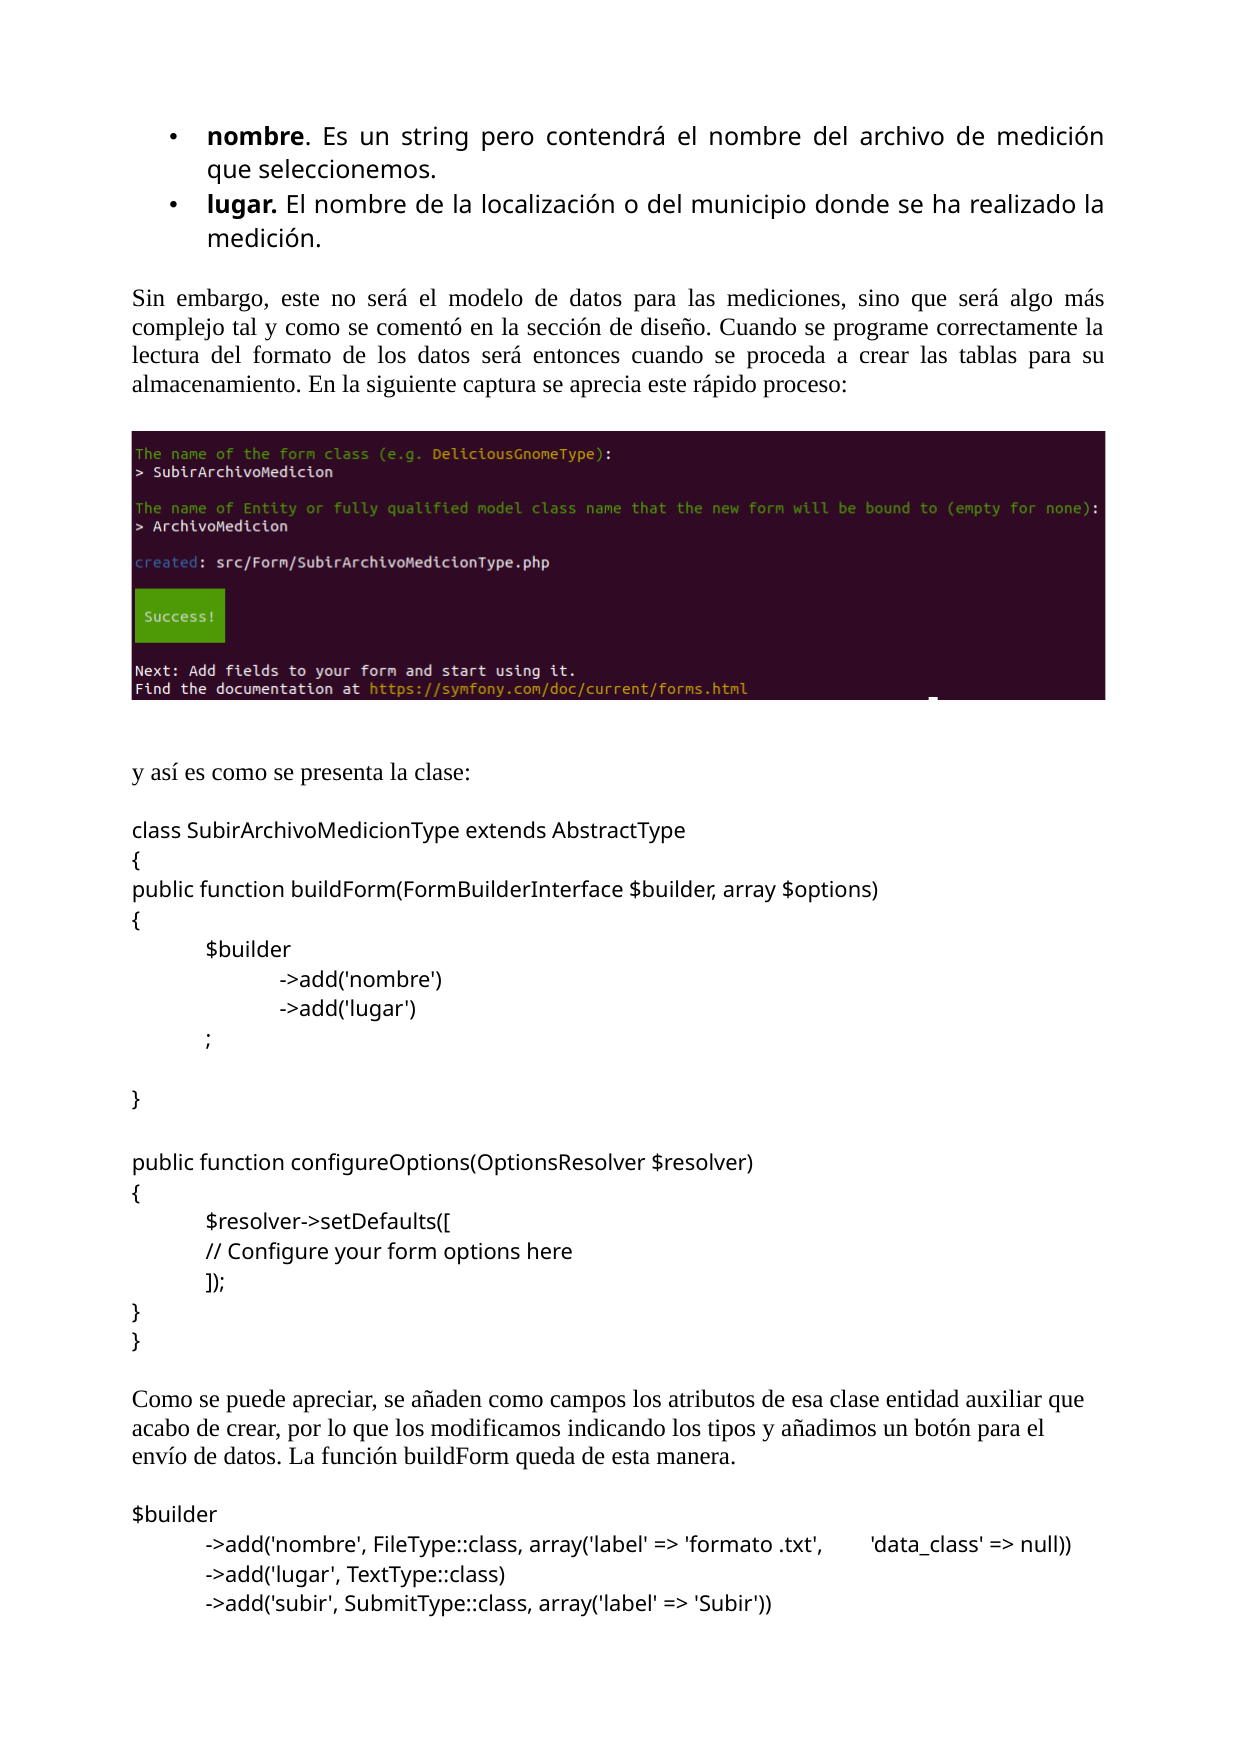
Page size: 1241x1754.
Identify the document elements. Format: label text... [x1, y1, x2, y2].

text $builder [132, 934, 1106, 964]
text } [132, 1325, 1106, 1355]
list nombre. Es un string pero contendrá el nombre del archivo de medición que seleccionemos. [169, 118, 1106, 186]
text ->add('subir', SubmitType::class, array('label' => 'Subir')) [132, 1588, 1106, 1618]
list lugar. El nombre de la localización o del municipio donde se ha realizado la medición. [169, 186, 1106, 254]
text } [132, 1083, 1106, 1113]
text Sin embargo, este no será el modelo de datos para las mediciones, sino que será algo más complejo tal y como se comentó en la sección de diseño. Cuando se programe correctamente la lectura del formato de los datos será entonces cuando se proceda a crear las tablas para su almacenamiento. En la siguiente captura se aprecia este rápido proceso: [132, 283, 1106, 398]
text ->add('nombre', FileType::class, array('label' => 'formato .txt', 'data_class' => null)) [132, 1529, 1106, 1558]
text y así es como se presenta la clase: [132, 757, 1106, 786]
text { [132, 844, 1106, 874]
text public function buildForm(FormBuilderInterface $builder, array $options) [132, 874, 1106, 904]
text Como se puede apreciar, se añaden como campos los atributos de esa clase entidad auxiliar que acabo de crear, por lo que los modificamos indicando los tipos y añadimos un botón para el envío de datos. La función buildForm queda de esta manera. [132, 1384, 1106, 1470]
text // Configure your form options here [132, 1236, 1106, 1266]
text ]); [132, 1266, 1106, 1296]
text class SubirArchivoMedicionType extends AbstractType [132, 815, 1106, 844]
text ->add('nombre') [132, 964, 1106, 993]
text } [132, 1296, 1106, 1325]
text ->add('lugar', TextType::class) [132, 1558, 1106, 1588]
text { [132, 904, 1106, 934]
text $builder [132, 1499, 1106, 1529]
text public function configureOptions(OptionsResolver $resolver) [132, 1147, 1106, 1176]
picture [131, 431, 1106, 700]
text { [132, 1176, 1106, 1206]
text $resolver->setDefaults([ [132, 1206, 1106, 1236]
text ->add('lugar') [132, 993, 1106, 1023]
text ; [132, 1023, 1106, 1053]
